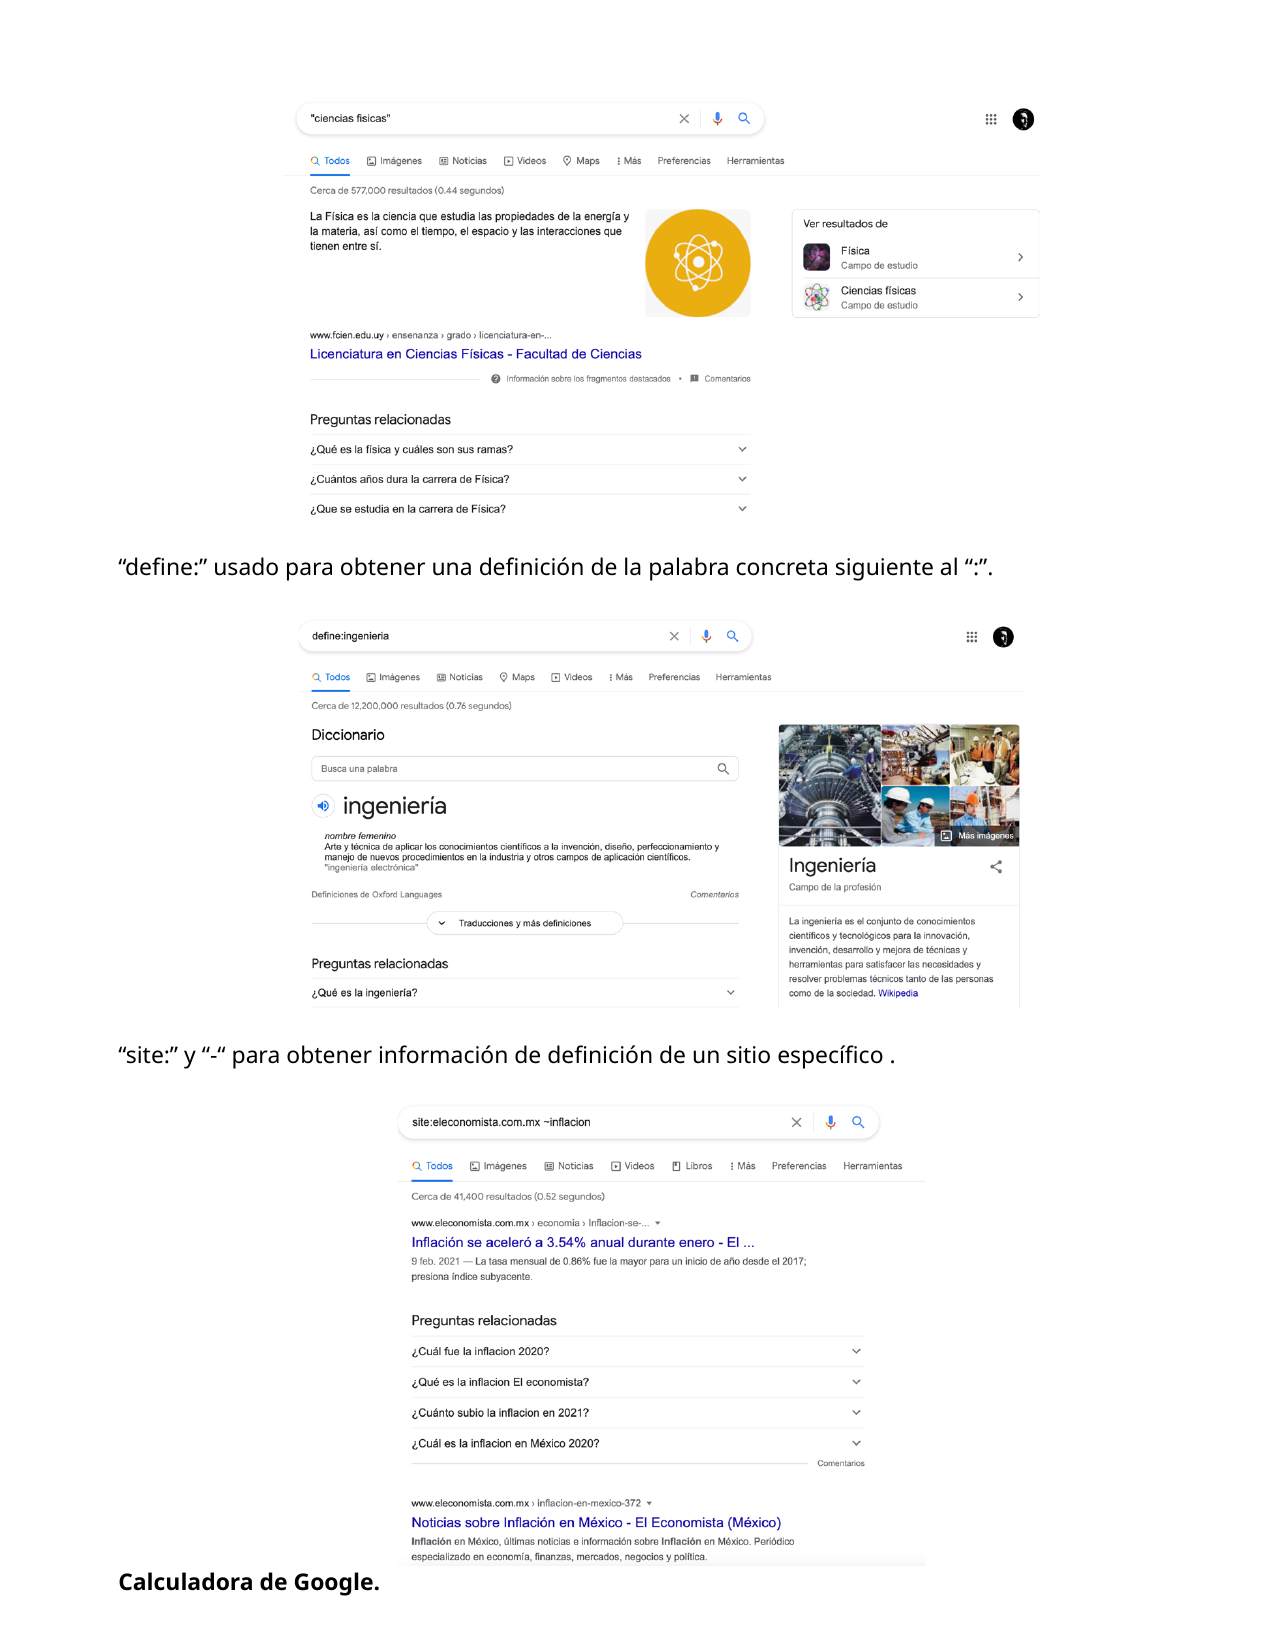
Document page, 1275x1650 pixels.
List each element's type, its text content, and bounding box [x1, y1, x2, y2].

text “site:” y “-“ para obtener información de definición de un sitio específico . [118, 1038, 1205, 1070]
text “define:” usado para obtener una definición de la palabra concreta siguiente al “:”. [118, 551, 1205, 582]
text Calculadora de Google. [118, 1566, 1205, 1597]
